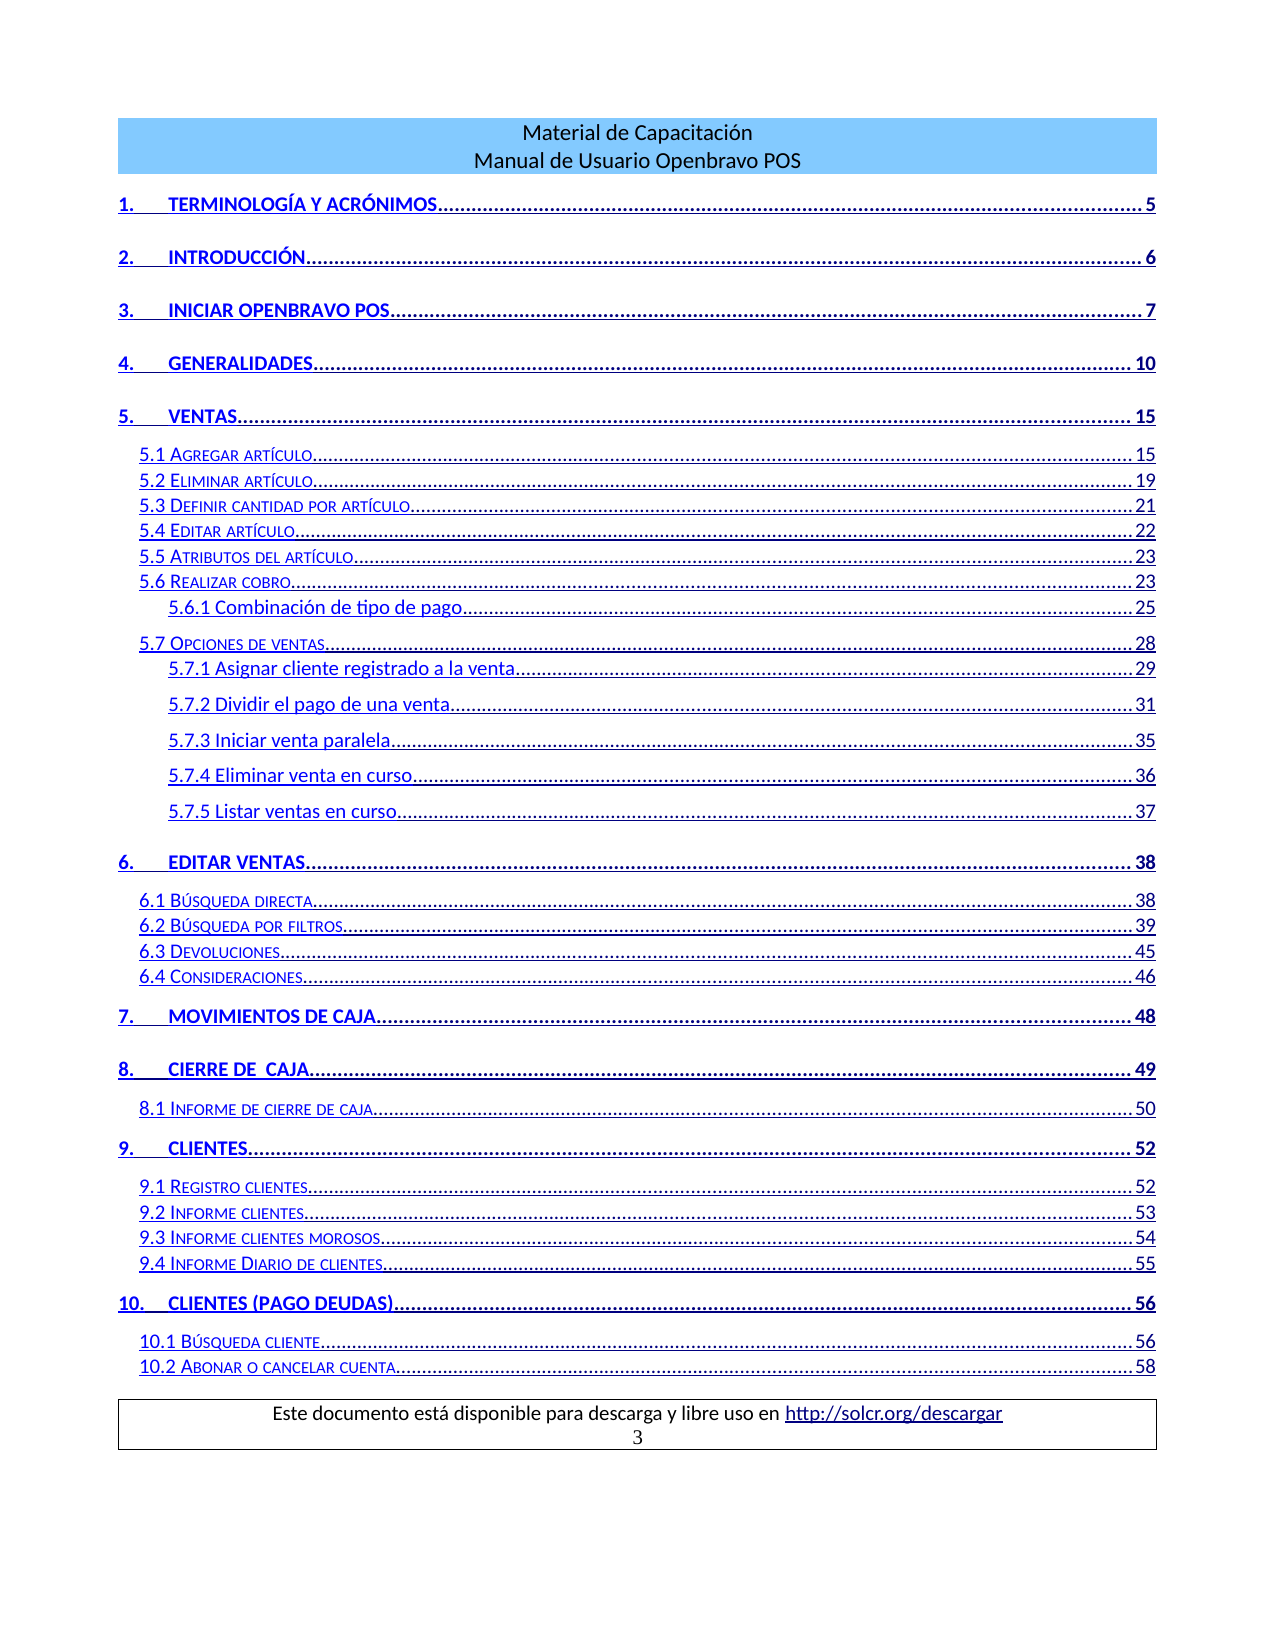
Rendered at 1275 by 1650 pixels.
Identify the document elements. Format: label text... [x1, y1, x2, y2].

text 3. Iniciar Openbravo POS 7 [118, 295, 1157, 323]
text 5.7 Opciones de ventas 28 [139, 630, 1157, 655]
text 10.2 Abonar o cancelar cuenta 58 [139, 1353, 1157, 1379]
text 10. Clientes (pago deudas) 56 [118, 1288, 1157, 1316]
text 5.7.3 Iniciar venta paralela 35 [168, 727, 1157, 752]
text 6.3 Devoluciones 45 [139, 938, 1157, 963]
text 5.7.2 Dividir el pago de una venta 31 [168, 691, 1157, 716]
text 5.7.4 Eliminar venta en curso 36 [168, 763, 1157, 788]
text 7. Movimientos de caja 48 [118, 1001, 1157, 1029]
text 1. Terminología y Acrónimos 5 [118, 189, 1157, 217]
text 9.3 Informe clientes morosos 54 [139, 1224, 1157, 1250]
text 6. Editar Ventas 38 [118, 847, 1157, 875]
text 5. Ventas 15 [118, 401, 1157, 429]
text 6.4 Consideraciones 46 [139, 963, 1157, 989]
text 9.1 Registro clientes 52 [139, 1173, 1157, 1199]
text 5.1 Agregar artículo 15 [139, 441, 1157, 467]
text 5.7.1 Asignar cliente registrado a la venta 29 [168, 655, 1157, 681]
text 9.4 Informe Diario de clientes 55 [139, 1250, 1157, 1275]
text 5.7.5 Listar ventas en curso 37 [168, 798, 1157, 824]
text 5.3 Definir cantidad por artículo 21 [139, 492, 1157, 518]
text 9.2 Informe clientes 53 [139, 1199, 1157, 1224]
text 6.1 Búsqueda directa 38 [139, 887, 1157, 913]
text 5.6 Realizar cobro 23 [139, 568, 1157, 594]
text 8. Cierre de caja 49 [118, 1054, 1157, 1082]
text 6.2 Búsqueda por filtros 39 [139, 913, 1157, 938]
text 8.1 Informe de cierre de caja 50 [139, 1095, 1157, 1120]
text 2. Introducción 6 [118, 242, 1157, 270]
text 5.2 Eliminar artículo 19 [139, 467, 1157, 492]
text 5.4 Editar artículo 22 [139, 518, 1157, 543]
text 5.5 Atributos del artículo 23 [139, 543, 1157, 568]
text 4. Generalidades 10 [118, 348, 1157, 376]
text 10.1 Búsqueda cliente 56 [139, 1328, 1157, 1353]
text 9. Clientes 52 [118, 1133, 1157, 1161]
text 5.6.1 Combinación de tipo de pago 25 [168, 594, 1157, 619]
